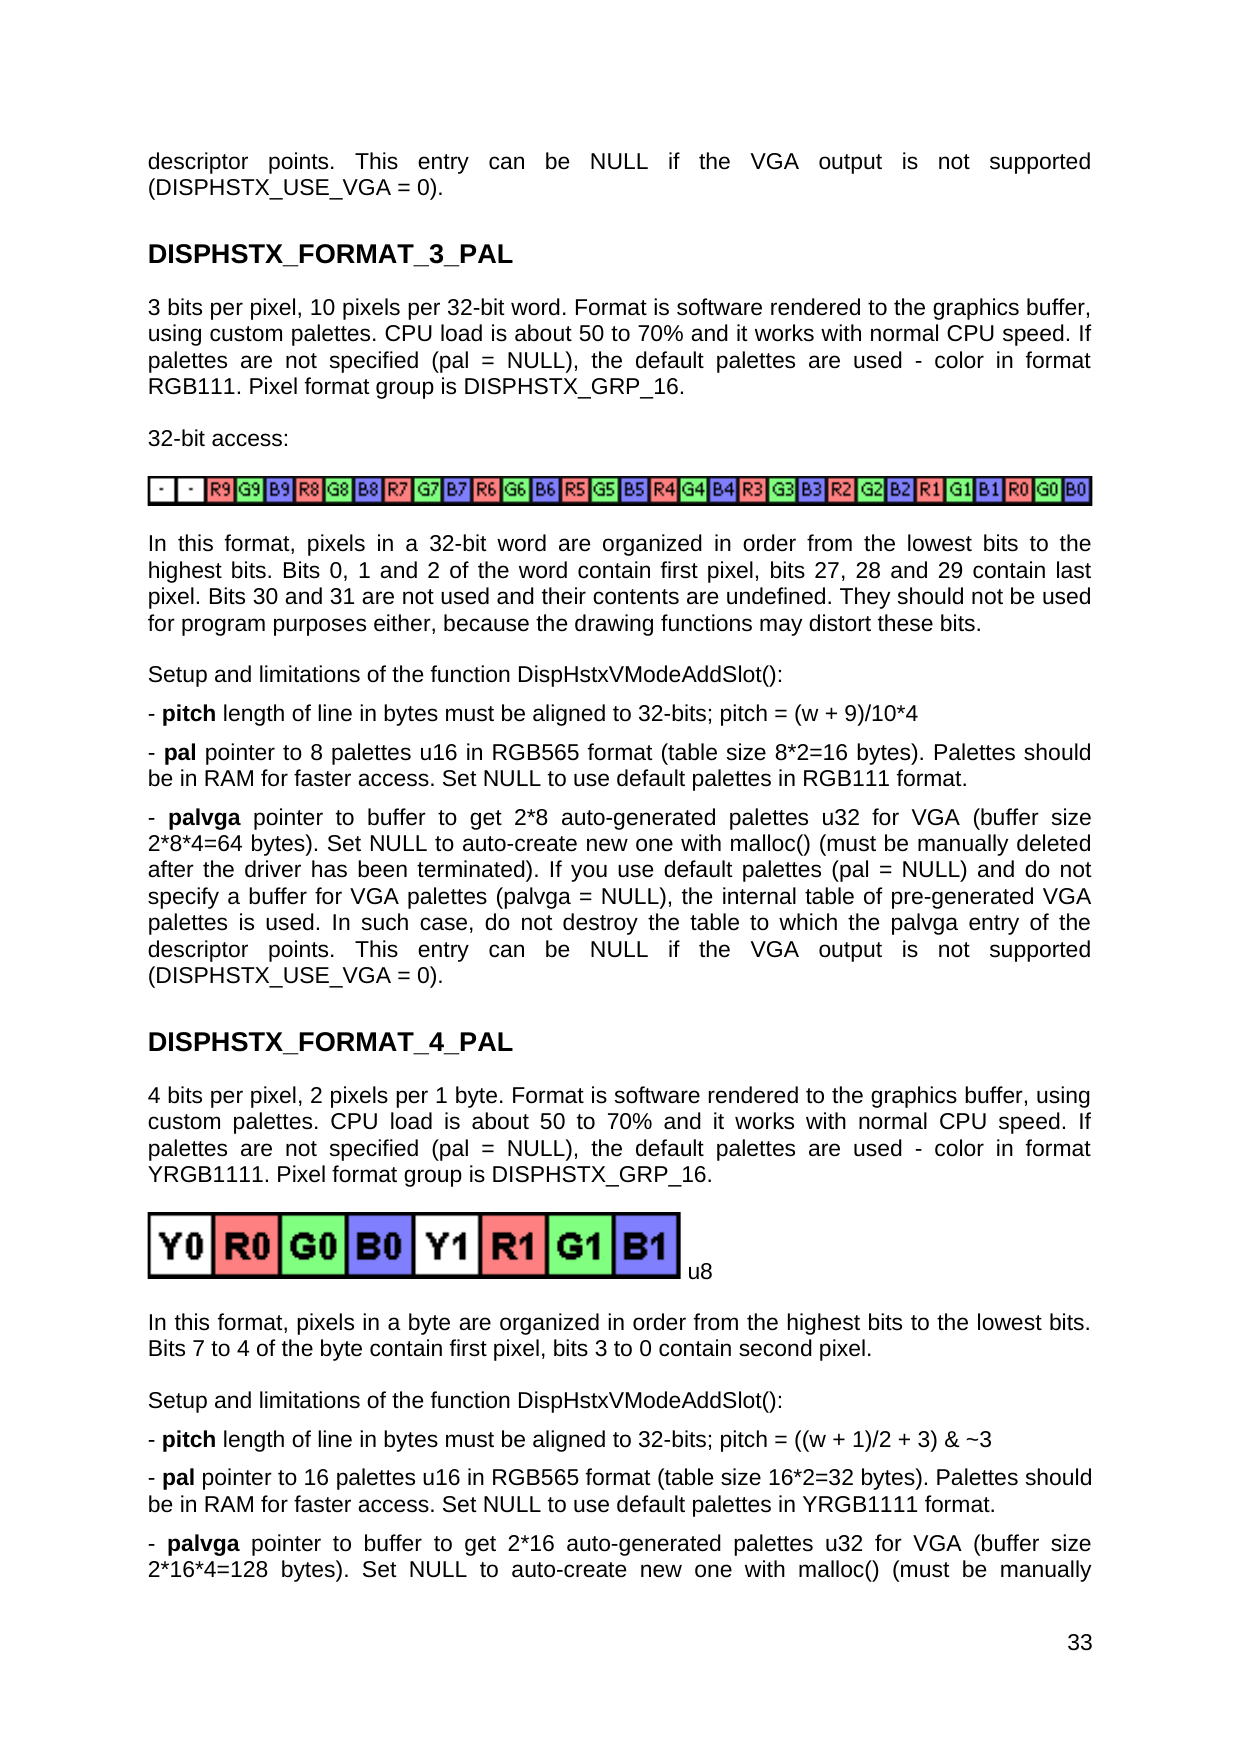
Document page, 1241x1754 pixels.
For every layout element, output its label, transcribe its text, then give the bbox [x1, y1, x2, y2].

text 3 bits per pixel, 10 pixels per 32-bit word. Format is software rendered to the graphics buffer, using custom palettes. CPU load is about 50 to 70% and it works with normal CPU speed. If palettes are not specified (pal = NULL), the default palettes are used - color in format RGB111. Pixel format group is DISPHSTX_GRP_16. [148, 294, 1093, 399]
text In this format, pixels in a byte are organized in order from the highest bits to the lowest bits. Bits 7 to 4 of the byte contain first pixel, bits 3 to 0 contain second pixel. [148, 1309, 1093, 1362]
picture [147, 1212, 681, 1279]
text 32-bit access: [148, 424, 1093, 451]
text - pitch length of line in bytes must be aligned to 32-bits; pitch = ((w + 1)/2 + 3) & ~3 [148, 1426, 1093, 1452]
text Setup and limitations of the function DispHstxVModeAddSlot(): [148, 1387, 1093, 1413]
text - pitch length of line in bytes must be aligned to 32-bits; pitch = (w + 9)/10*4 [148, 700, 1093, 726]
text In this format, pixels in a 32-bit word are organized in order from the lowest bits to the highest bits. Bits 0, 1 and 2 of the word contain first pixel, bits 27, 28 and 29 contain last pixel. Bits 30 and 31 are not used and their contents are undefined. They should not be used for program purposes either, because the drawing functions may distort these bits. [148, 530, 1093, 636]
text 4 bits per pixel, 2 pixels per 1 byte. Format is software rendered to the graphics buffer, using custom palettes. CPU load is about 50 to 70% and it works with normal CPU speed. If palettes are not specified (pal = NULL), the default palettes are used - color in format YRGB1111. Pixel format group is DISPHSTX_GRP_16. [148, 1082, 1093, 1187]
subtitle DISPHSTX_FORMAT_3_PAL [148, 238, 1093, 269]
text descriptor points. This entry can be NULL if the VGA output is not supported (DISPHSTX_USE_VGA = 0). [148, 148, 1093, 200]
text - pal pointer to 8 palettes u16 in RGB565 format (table size 8*2=16 bytes). Palettes should be in RAM for faster access. Set NULL to use default palettes in RGB111 format. [148, 738, 1093, 791]
text u8 [148, 1212, 1093, 1284]
text - pal pointer to 16 palettes u16 in RGB565 format (table size 16*2=32 bytes). Palettes should be in RAM for faster access. Set NULL to use default palettes in YRGB1111 format. [148, 1464, 1093, 1517]
text - palvga pointer to buffer to get 2*8 auto-generated palettes u32 for VGA (buffer size 2*8*4=64 bytes). Set NULL to auto-create new one with malloc() (must be manually deleted after the driver has been terminated). If you use default palettes (pal = NULL) and do not specify a buffer for VGA palettes (palvga = NULL), the internal table of pre-generated VGA palettes is used. In such case, do not destroy the table to which the palvga entry of the descriptor points. This entry can be NULL if the VGA output is not supported (DISPHSTX_USE_VGA = 0). [148, 804, 1093, 988]
picture [147, 476, 1093, 506]
text Setup and limitations of the function DispHstxVModeAddSlot(): [148, 661, 1093, 687]
text - palvga pointer to buffer to get 2*16 auto-generated palettes u32 for VGA (buffer size 2*16*4=128 bytes). Set NULL to auto-create new one with malloc() (must be manually [148, 1529, 1093, 1582]
subtitle DISPHSTX_FORMAT_4_PAL [148, 1026, 1093, 1057]
